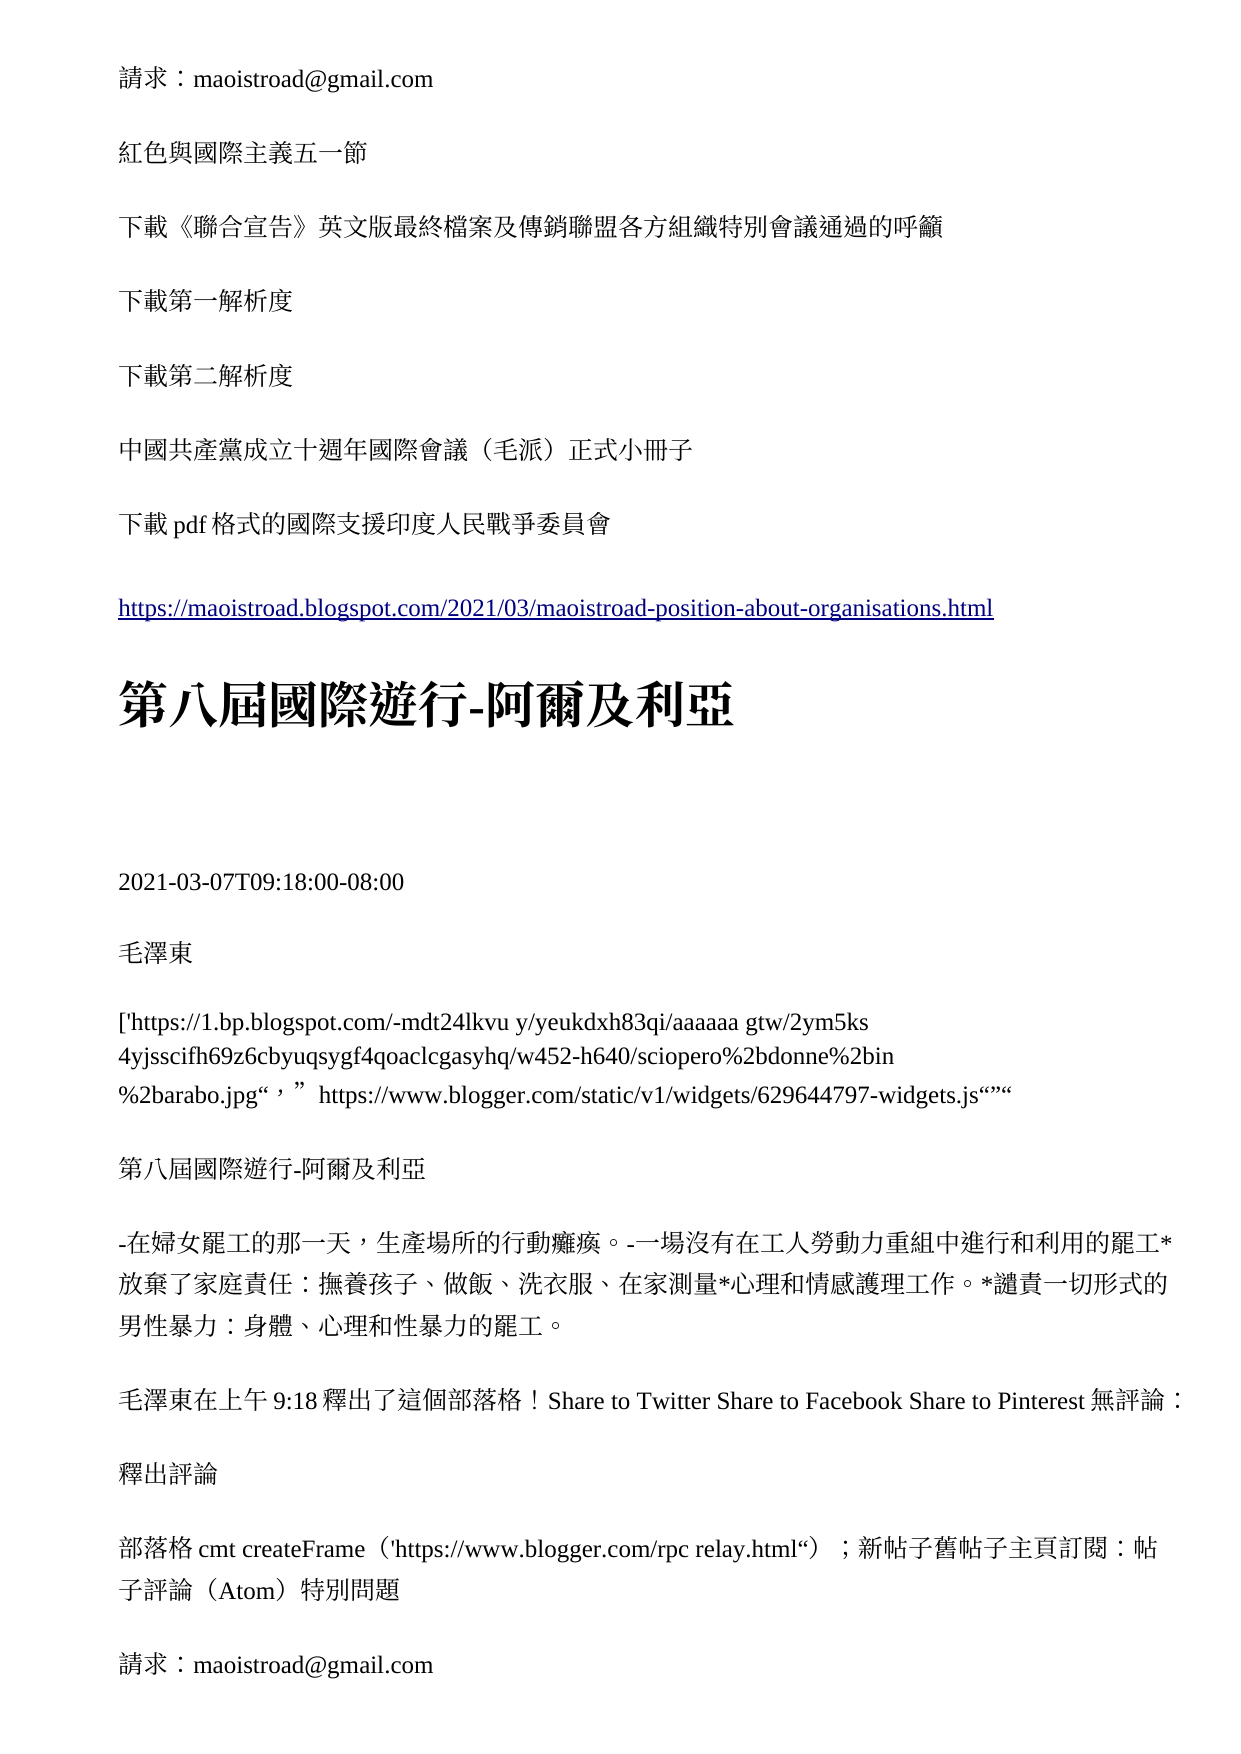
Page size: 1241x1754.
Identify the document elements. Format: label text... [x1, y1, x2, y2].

subtitle 第八屆國際遊行-阿爾及利亞 [118, 666, 1181, 738]
text 請求：maoistroad@gmail.com 紅色與國際主義五一節 下載《聯合宣告》英文版最終檔案及傳銷聯盟各方組織特別會議通過的呼籲 下載第一解析度 下載第二解析度 中國共產黨成立十週年國際會議（毛派）正式小冊子 下載pdf格式的國際支援印度人民戰爭委員會 [118, 59, 1181, 541]
text 2021-03-07T09:18:00-08:00 毛澤東 ['https://1.bp.blogspot.com/-mdt24lkvu y/yeukdxh83qi/aaaaaa gtw/2ym5ks 4yjsscifh69z6cbyuqsygf4qoaclcgasyhq/w452-h640/sciopero%2bdonne%2bin%2barabo.jpg“，”https://www.blogger.com/static/v1/widgets/629644797-widgets.js“”“ 第八屆國際遊行-阿爾及利亞 -在婦女罷工的那一天，生產場所的行動癱瘓。-一場沒有在工人勞動力重組中進行和利用的罷工*放棄了家庭責任：撫養孩子、做飯、洗衣服、在家測量*心理和情感護理工作。*譴責一切形式的男性暴力：身體、心理和性暴力的罷工。 毛澤東在上午9:18釋出了這個部落格！Share to Twitter Share to Facebook Share to Pinterest無評論： 釋出評論 部落格cmt createFrame（'https://www.blogger.com/rpc relay.html“）；新帖子舊帖子主頁訂閱：帖子評論（Atom）特別問題 請求：maoistroad@gmail.com 紅色國際主義者五月日 下載英文版的聯合宣告，並呼籲MLM締約方和RIM組織特別會議通過 下載第一個決議 下載第二個解析度 國際刑事法院（毛派）十週年國際會議正式小冊子 下載PDF格式的國際支援印度人民戰爭委員會 [118, 834, 1181, 1681]
text https://maoistroad.blogspot.com/2021/03/maoistroad-position-about-organisations.html [118, 561, 1181, 622]
